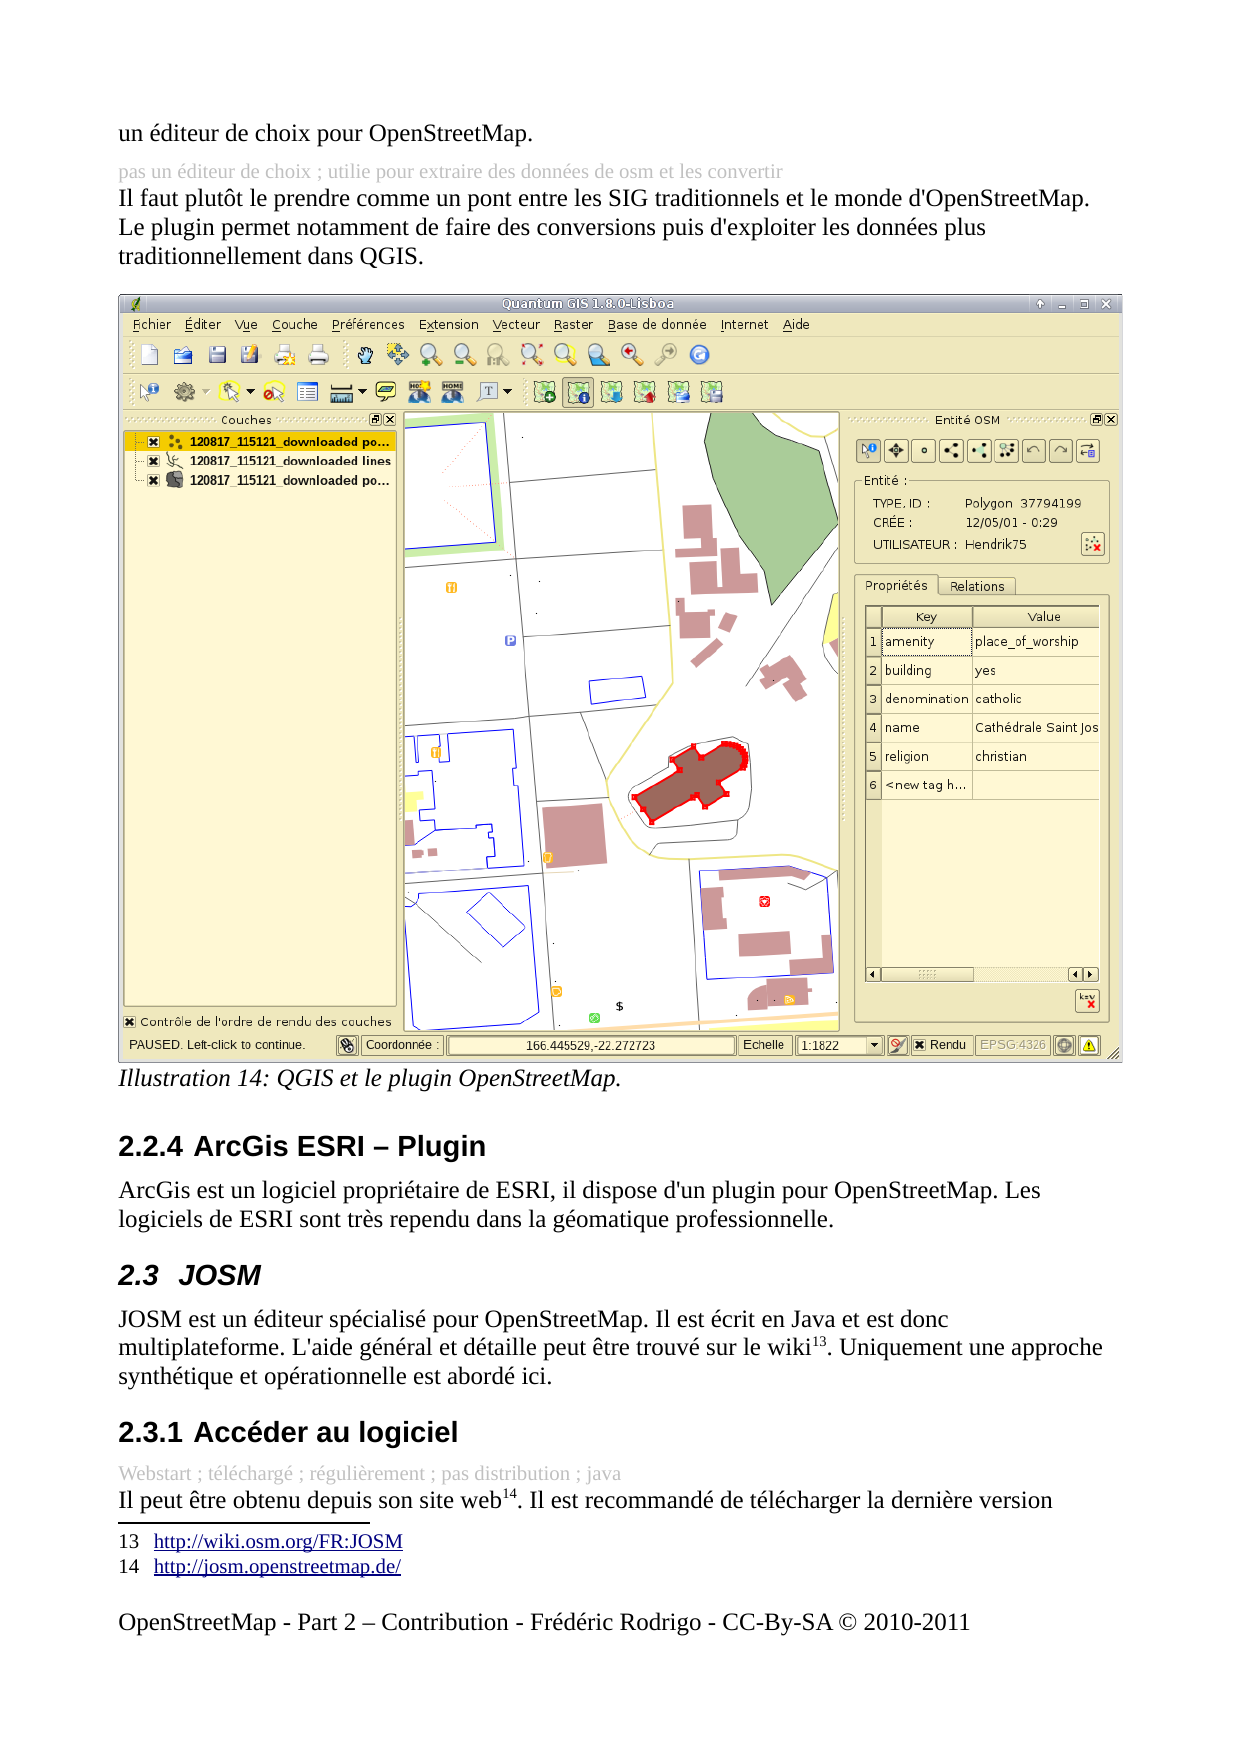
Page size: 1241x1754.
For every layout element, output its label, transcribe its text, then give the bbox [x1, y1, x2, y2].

text http://wiki.osm.org/FR:JOSM [118, 1529, 1122, 1553]
text Illustration 14: QGIS et le plugin OpenStreetMap. [118, 1063, 1122, 1092]
text pas un éditeur de choix ; utilie pour extraire des données de osm et les convertir [118, 159, 1122, 183]
text http://josm.openstreetmap.de/ [118, 1553, 1122, 1578]
text Webstart ; téléchargé ; régulièrement ; pas distribution ; java [118, 1461, 1122, 1485]
text Il faut plutôt le prendre comme un pont entre les SIG traditionnels et le monde d'OpenStreetMap. Le plugin permet notamment de faire des conversions puis d'exploiter les données plus traditionnellement dans QGIS. [118, 183, 1122, 270]
subtitle Accéder au logiciel [118, 1415, 1122, 1448]
subtitle ArcGis ESRI – Plugin [118, 1129, 1122, 1163]
subtitle JOSM [118, 1258, 1122, 1291]
text Il peut être obtenu depuis son site web. Il est recommandé de télécharger la dernière version [118, 1485, 1122, 1514]
picture [118, 294, 1123, 1063]
text JOSM est un éditeur spécialisé pour OpenStreetMap. Il est écrit en Java et est donc multiplateforme. L'aide général et détaille peut être trouvé sur le wiki. Uniquement une approche synthétique et opérationnelle est abordé ici. [118, 1304, 1122, 1390]
text ArcGis est un logiciel propriétaire de ESRI, il dispose d'un plugin pour OpenStreetMap. Les logiciels de ESRI sont très rependu dans la géomatique professionnelle. [118, 1175, 1122, 1233]
text un éditeur de choix pour OpenStreetMap. [118, 118, 1122, 147]
